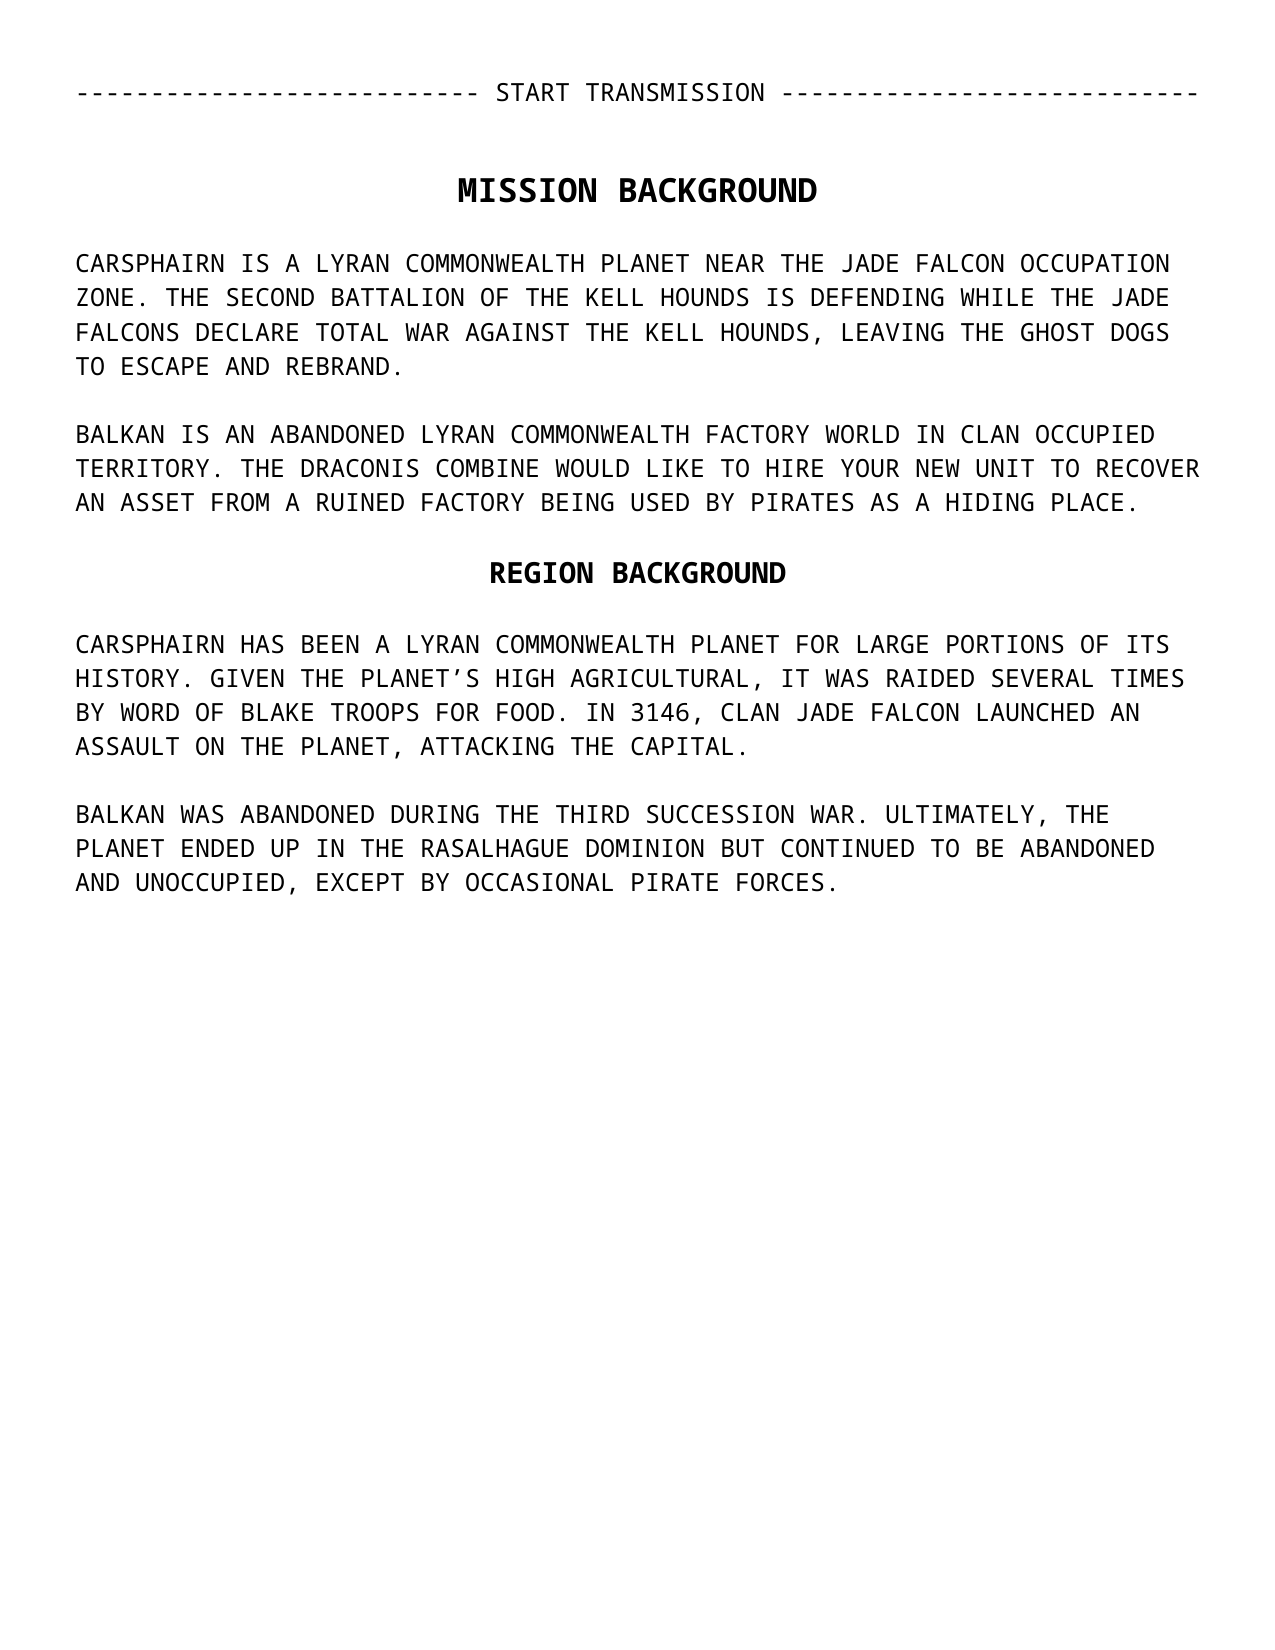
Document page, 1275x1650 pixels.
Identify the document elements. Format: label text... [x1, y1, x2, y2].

text BALKAN WAS ABANDONED DURING THE THIRD SUCCESSION WAR. ULTIMATELY, THE PLANET ENDED UP IN THE RASALHAGUE DOMINION BUT CONTINUED TO BE ABANDONED AND UNOCCUPIED, EXCEPT BY OCCASIONAL PIRATE FORCES. [75, 797, 1200, 899]
subtitle MISSION BACKGROUND [75, 109, 1200, 212]
text --------------------------- START TRANSMISSION ---------------------------- [75, 75, 1200, 109]
text CARSPHAIRN IS A LYRAN COMMONWEALTH PLANET NEAR THE JADE FALCON OCCUPATION ZONE. THE SECOND BATTALION OF THE KELL HOUNDS IS DEFENDING WHILE THE JADE FALCONS DECLARE TOTAL WAR AGAINST THE KELL HOUNDS, LEAVING THE GHOST DOGS TO ESCAPE AND REBRAND. [75, 246, 1200, 382]
text BALKAN IS AN ABANDONED LYRAN COMMONWEALTH FACTORY WORLD IN CLAN OCCUPIED TERRITORY. THE DRACONIS COMBINE WOULD LIKE TO HIRE YOUR NEW UNIT TO RECOVER AN ASSET FROM A RUINED FACTORY BEING USED BY PIRATES AS A HIDING PLACE. [75, 416, 1200, 518]
subtitle REGION BACKGROUND [75, 553, 1200, 592]
text CARSPHAIRN HAS BEEN A LYRAN COMMONWEALTH PLANET FOR LARGE PORTIONS OF ITS HISTORY. GIVEN THE PLANET’S HIGH AGRICULTURAL, IT WAS RAIDED SEVERAL TIMES BY WORD OF BLAKE TROOPS FOR FOOD. IN 3146, CLAN JADE FALCON LAUNCHED AN ASSAULT ON THE PLANET, ATTACKING THE CAPITAL. [75, 626, 1200, 763]
